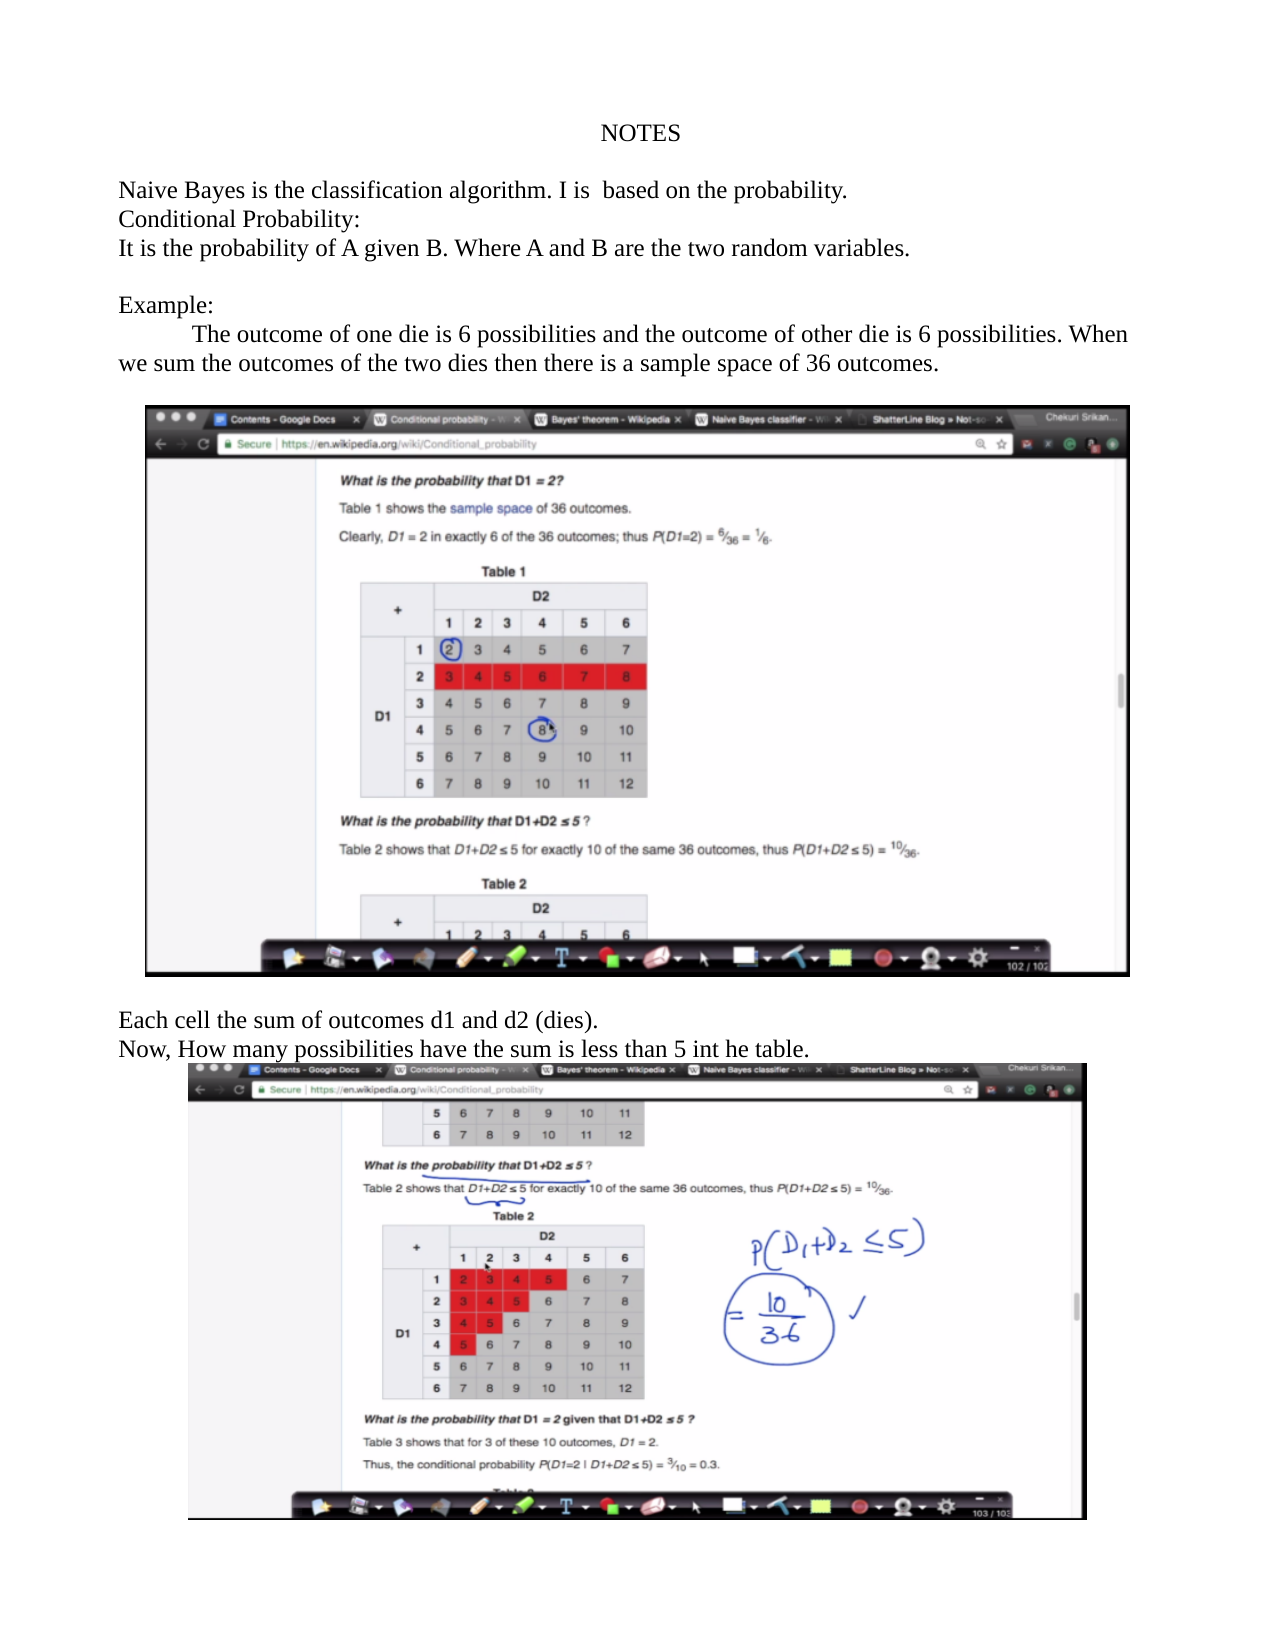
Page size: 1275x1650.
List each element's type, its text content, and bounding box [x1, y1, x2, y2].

text Naive Bayes is the classification algorithm. I is based on the probability. [118, 176, 1157, 204]
text Example: [118, 291, 1157, 319]
picture [188, 1063, 1087, 1520]
text NOTES [118, 118, 1157, 147]
text It is the probability of A given B. Where A and B are the two random variables. [118, 233, 1157, 262]
picture [145, 405, 1130, 977]
text Each cell the sum of outcomes d1 and d2 (dies). [118, 1006, 1157, 1034]
text The outcome of one die is 6 possibilities and the outcome of other die is 6 possibilities. When we sum the outcomes of the two dies then there is a sample space of 36 outcomes. [118, 319, 1157, 377]
text Conditional Probability: [118, 204, 1157, 233]
text Now, How many possibilities have the sum is less than 5 int he table. [118, 1034, 1157, 1063]
